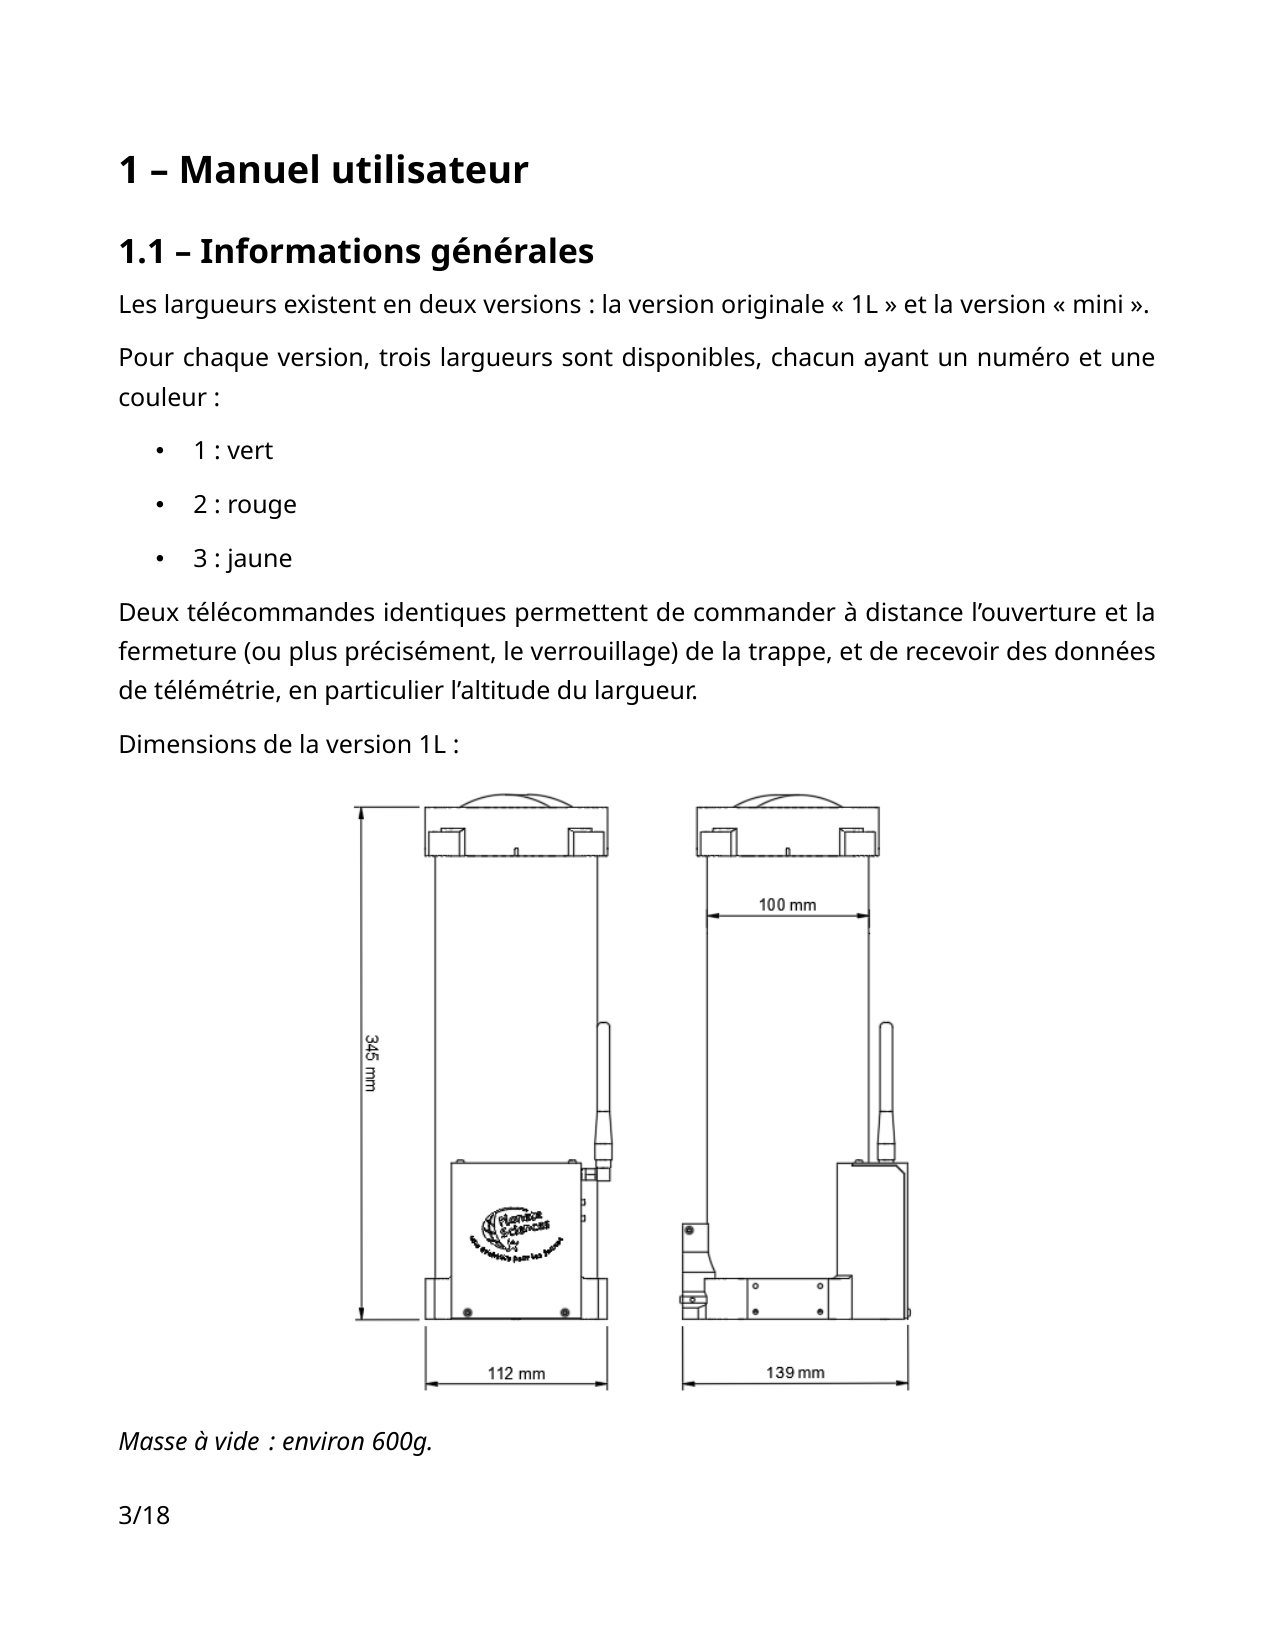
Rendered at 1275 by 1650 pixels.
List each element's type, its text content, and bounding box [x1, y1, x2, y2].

list 3 : jaune [156, 541, 1157, 574]
text Deux télécommandes identiques permettent de commander à distance l’ouverture et la fermeture (ou plus précisément, le verrouillage) de la trappe, et de recevoir des données de télémétrie, en particulier l’altitude du largueur. [118, 594, 1157, 707]
subtitle 1.1 – Informations générales [118, 228, 1157, 274]
picture [338, 766, 937, 1419]
text Les largueurs existent en deux versions : la version originale « 1L » et la version « mini ». [118, 286, 1157, 320]
text Dimensions de la version 1L : [118, 726, 1157, 760]
text Pour chaque version, trois largueurs sont disponibles, chacun ayant un numéro et une couleur : [118, 340, 1157, 413]
text Masse à vide : environ 600g. [118, 780, 1157, 1458]
subtitle 1 – Manuel utilisateur [118, 143, 1157, 195]
list 2 : rouge [156, 487, 1157, 521]
list 1 : vert [156, 433, 1157, 467]
